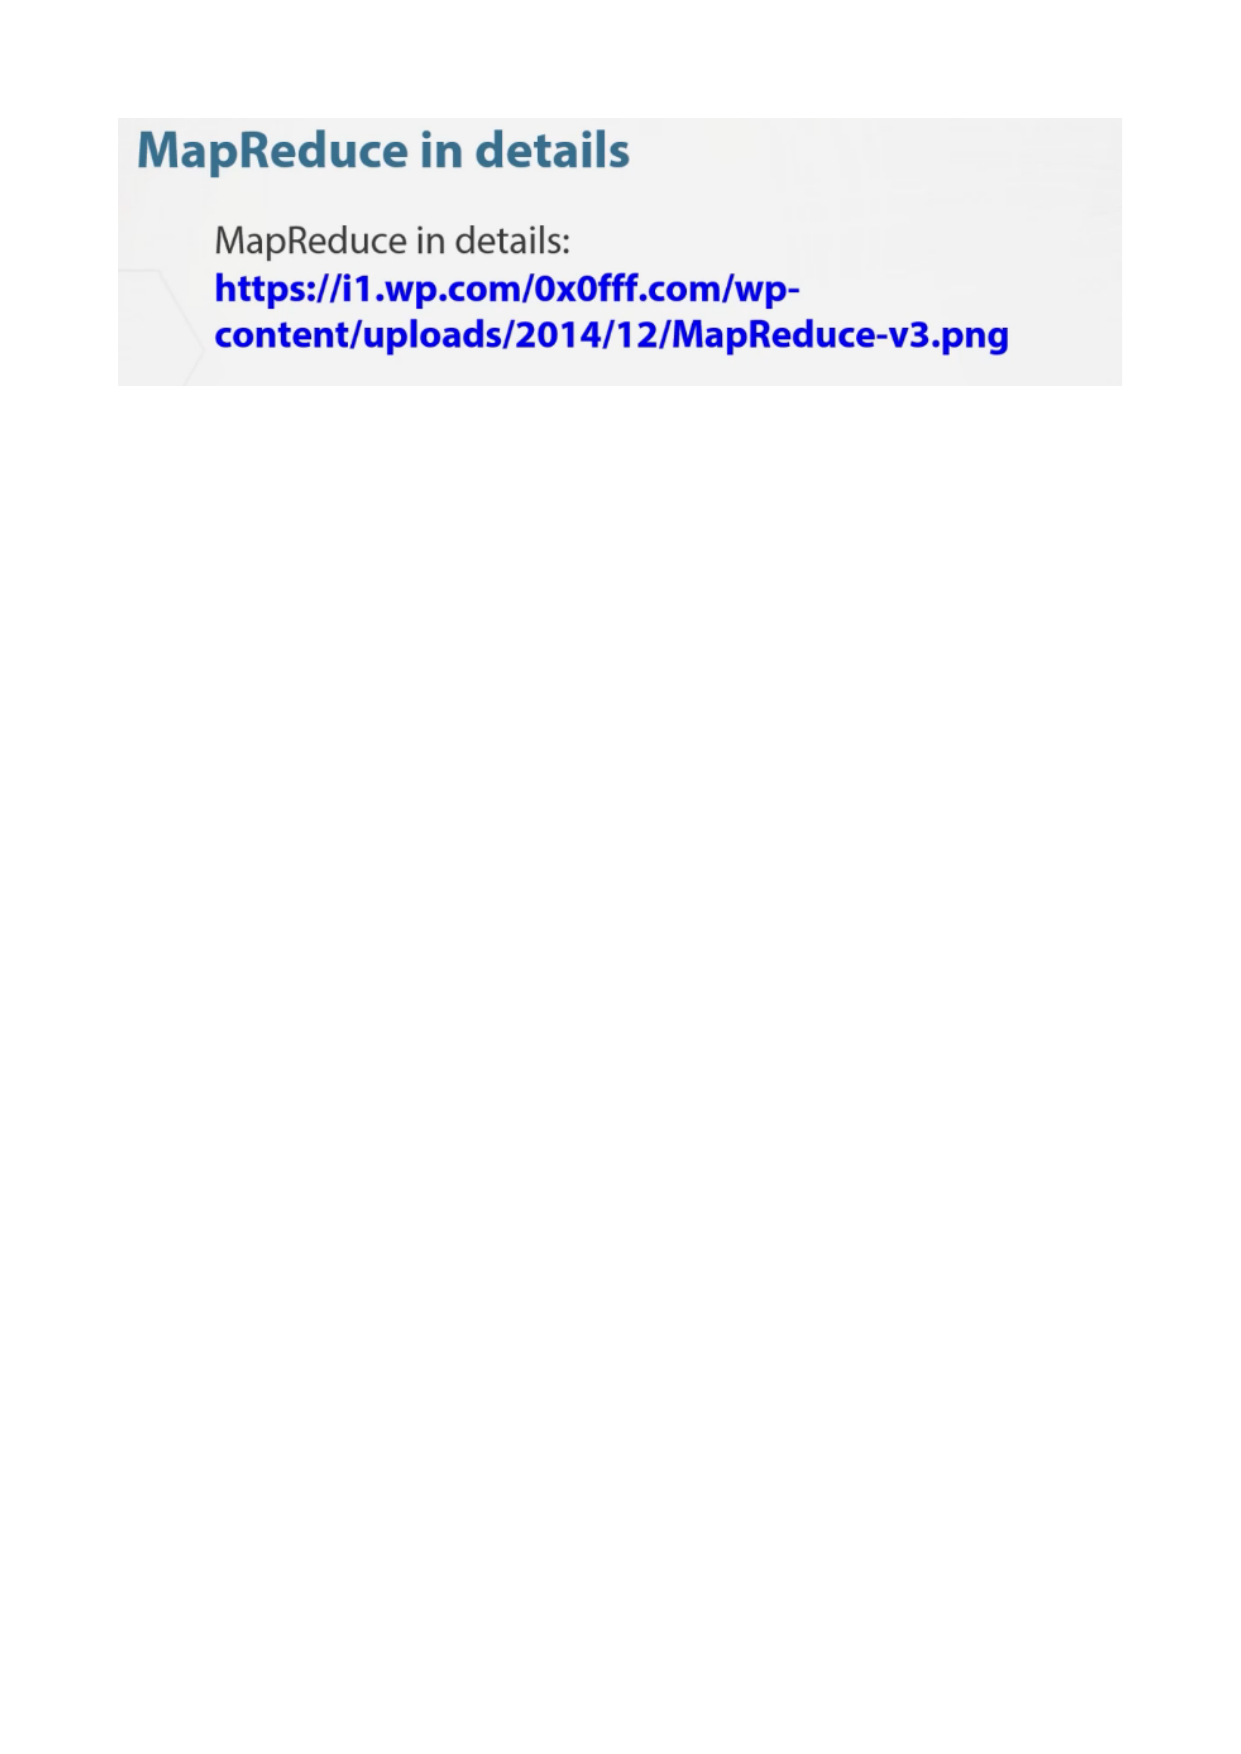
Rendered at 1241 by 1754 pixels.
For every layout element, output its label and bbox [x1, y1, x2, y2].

picture [118, 118, 1123, 386]
